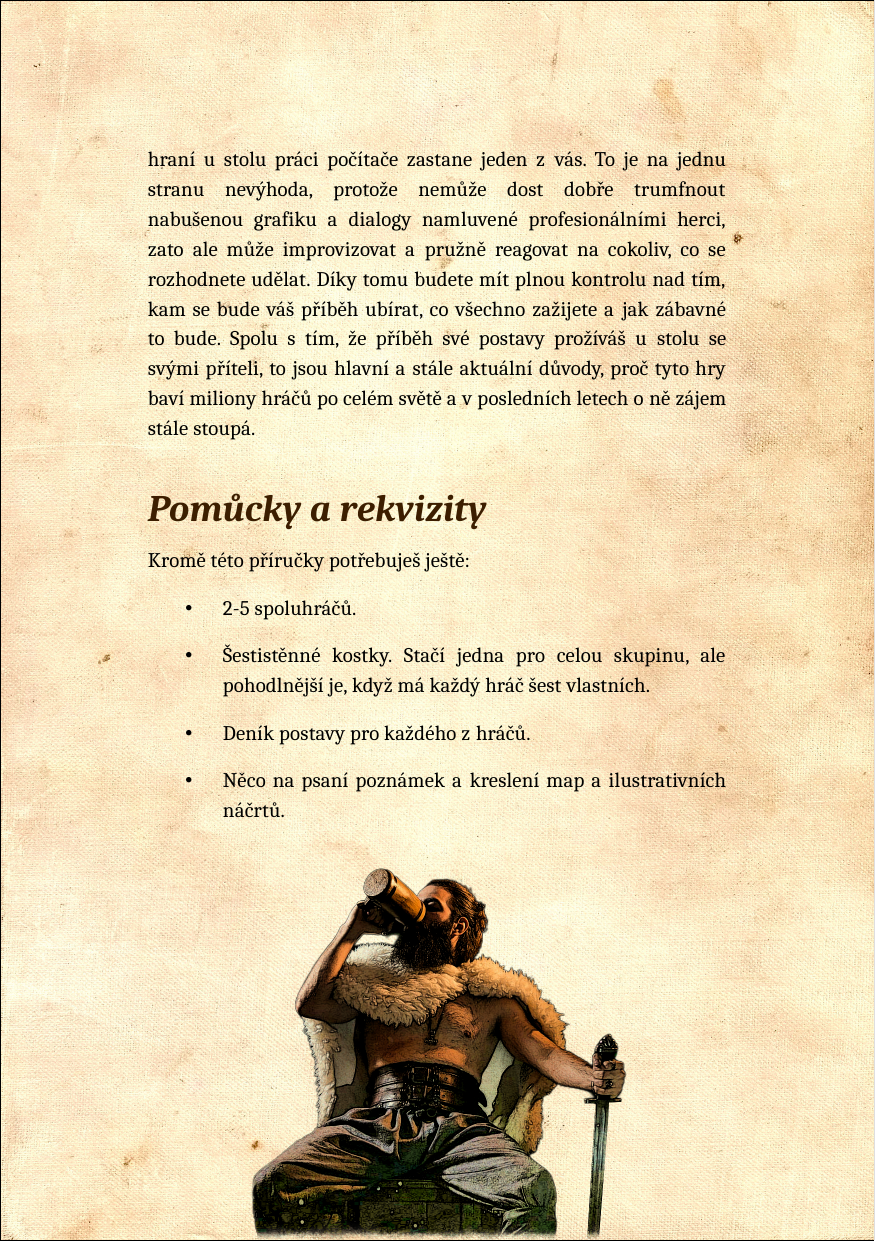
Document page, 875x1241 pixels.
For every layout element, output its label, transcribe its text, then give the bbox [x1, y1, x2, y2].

list Něco na psaní poznámek a⁠ kreslení map a⁠ ilustrativních náčrtů. [185, 769, 726, 823]
subtitle Pomůcky a⁠ rekvizity [148, 488, 726, 531]
text Kromě této příručky potřebuješ ještě: [148, 549, 726, 573]
picture [1, 1, 874, 1241]
list 2-5 spoluhráčů. [185, 596, 726, 620]
list Deník postavy pro každého z⁠ hráčů. [185, 722, 726, 746]
list Šestistěnné kostky. Stačí jedna pro celou skupinu, ale pohodlnější je, když má každý hráč šest vlastních. [185, 644, 726, 698]
text hraní u⁠ stolu práci počítače zastane jeden z⁠ vás. To je na jednu stranu nevýhoda, protože nemůže dost dobře trumfnout nabušenou grafiku a⁠ dialogy namluvené profesionálními herci, zato ale může improvizovat a⁠ pružně reagovat na cokoliv, co se rozhodnete udělat. Díky tomu budete mít plnou kontrolu nad tím, kam se bude váš příběh ubírat, co všechno zažijete a⁠ jak zábavné to bude. Spolu s⁠ tím, že příběh své postavy prožíváš u⁠ stolu se svými příteli, to jsou hlavní a⁠ stále aktuální důvody, proč tyto hry baví miliony hráčů po celém světě a⁠ v⁠ posledních letech o⁠ ně zájem stále stoupá. [148, 148, 726, 441]
